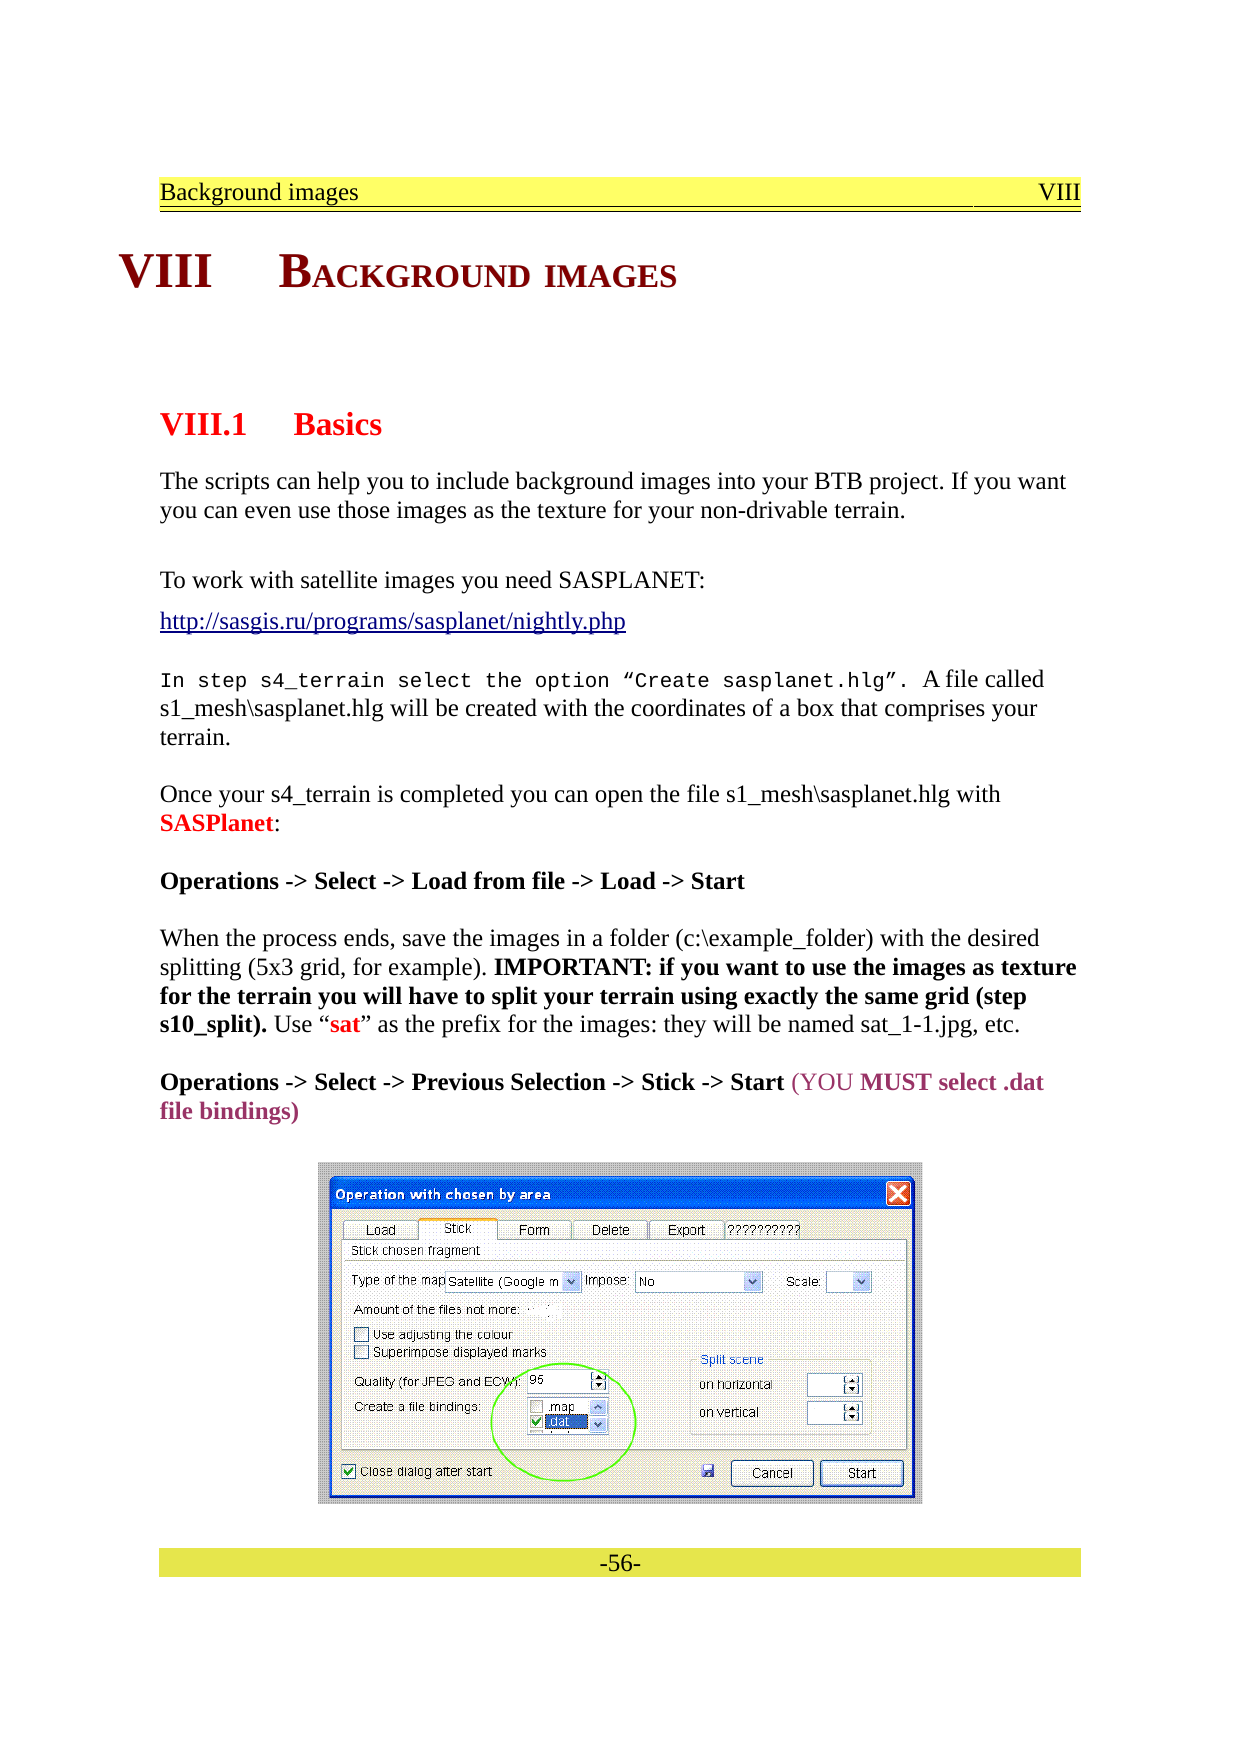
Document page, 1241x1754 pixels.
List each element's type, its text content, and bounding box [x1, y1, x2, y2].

text To work with satellite images you need SASPLANET: [159, 565, 1081, 594]
text Operations -> Select -> Previous Selection -> Stick -> Start (YOU MUST select .dat file bindings) [159, 1067, 1081, 1153]
text http://sasgis.ru/programs/sasplanet/nightly.php In step s4_terrain select the option “Create sasplanet.hlg”. A file called s1_mesh\sasplanet.hlg will be created with the coordinates of a box that comprises your terrain. Once your s4_terrain is completed you can open the file s1_mesh\sasplanet.hlg with SASPlanet: [159, 606, 1081, 866]
text The scripts can help you to include background images into your BTB project. If you want you can even use those images as the texture for your non-drivable terrain. [159, 466, 1081, 524]
picture [318, 1162, 923, 1504]
subtitle Basics [159, 404, 1081, 443]
subtitle Background images [118, 240, 1081, 298]
text Operations -> Select -> Load from file -> Load -> Start When the process ends, save the images in a folder (c:\example_folder) with the desired splitting (5x3 grid, for example). IMPORTANT: if you want to use the images as texture for the terrain you will have to split your terrain using exactly the same grid (step s10_split). Use “sat” as the prefix for the images: they will be named sat_1-1.jpg, etc. [159, 866, 1081, 1067]
